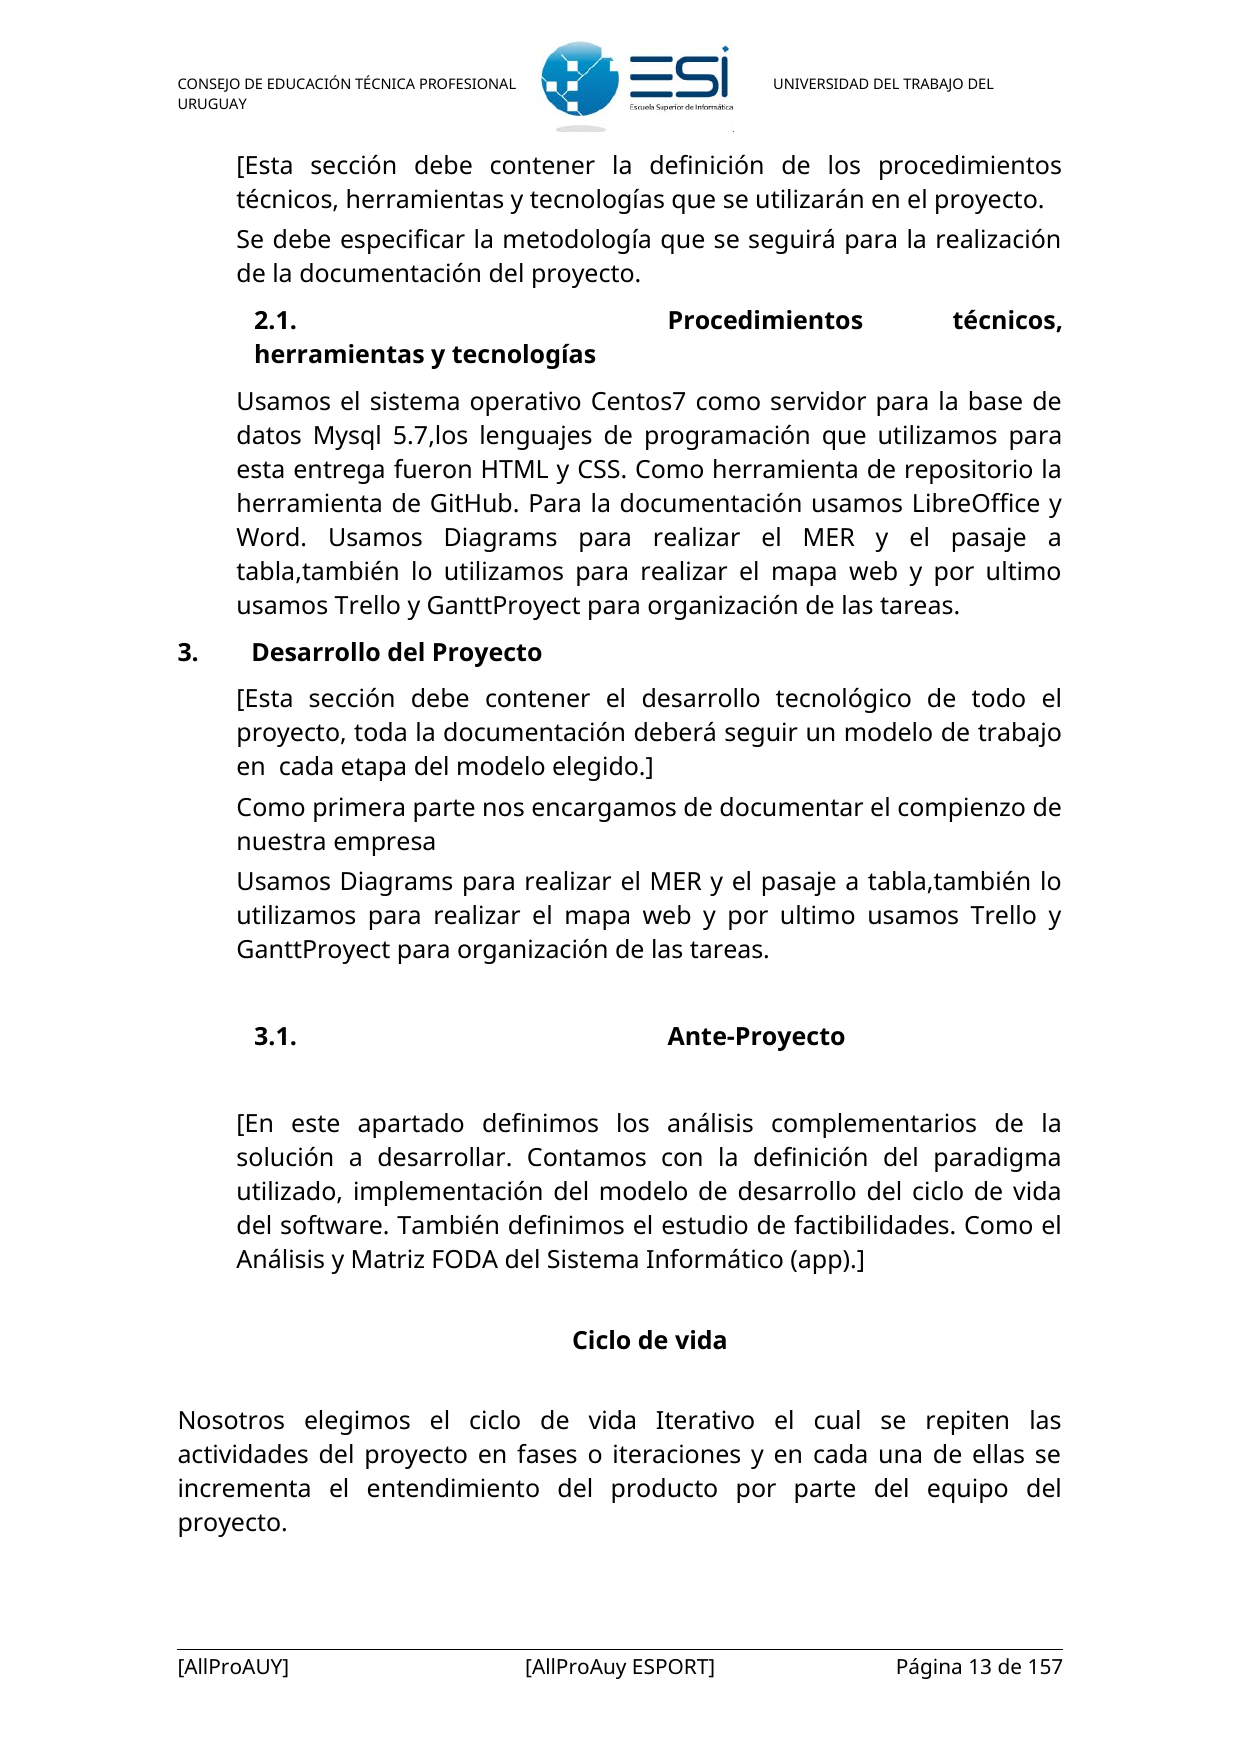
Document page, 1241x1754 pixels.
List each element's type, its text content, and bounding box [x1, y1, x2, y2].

subtitle Ante-Proyecto [254, 1018, 1063, 1053]
text Nosotros elegimos el ciclo de vida Iterativo el cual se repiten las actividades del proyecto en fases o iteraciones y en cada una de ellas se incrementa el entendimiento del producto por parte del equipo del proyecto. [177, 1403, 1063, 1539]
picture [534, 39, 734, 132]
subtitle Procedimientos técnicos, herramientas y tecnologías [254, 303, 1063, 371]
text Usamos Diagrams para realizar el MER y el pasaje a tabla,también lo utilizamos para realizar el mapa web y por ultimo usamos Trello y GanttProyect para organización de las tareas. [236, 863, 1063, 966]
text Se debe especificar la metodología que se seguirá para la realización de la documentación del proyecto. [236, 222, 1063, 290]
text [En este apartado definimos los análisis complementarios de la solución a desarrollar. Contamos con la definición del paradigma utilizado, implementación del modelo de desarrollo del ciclo de vida del software. También definimos el estudio de factibilidades. Como el Análisis y Matriz FODA del Sistema Informático (app).] [236, 1105, 1063, 1276]
text Ciclo de vida [236, 1322, 1063, 1356]
text Usamos el sistema operativo Centos7 como servidor para la base de datos Mysql 5.7,los lenguajes de programación que utilizamos para esta entrega fueron HTML y CSS. Como herramienta de repositorio la herramienta de GitHub. Para la documentación usamos LibreOffice y Word. Usamos Diagrams para realizar el MER y el pasaje a tabla,también lo utilizamos para realizar el mapa web y por ultimo usamos Trello y GanttProyect para organización de las tareas. [236, 383, 1063, 622]
text Como primera parte nos encargamos de documentar el compienzo de nuestra empresa [236, 789, 1063, 857]
subtitle Desarrollo del Proyecto [177, 634, 1063, 668]
text [Esta sección debe contener el desarrollo tecnológico de todo el proyecto, toda la documentación deberá seguir un modelo de trabajo en cada etapa del modelo elegido.] [236, 681, 1063, 783]
text [Esta sección debe contener la definición de los procedimientos técnicos, herramientas y tecnologías que se utilizarán en el proyecto. [236, 148, 1063, 216]
